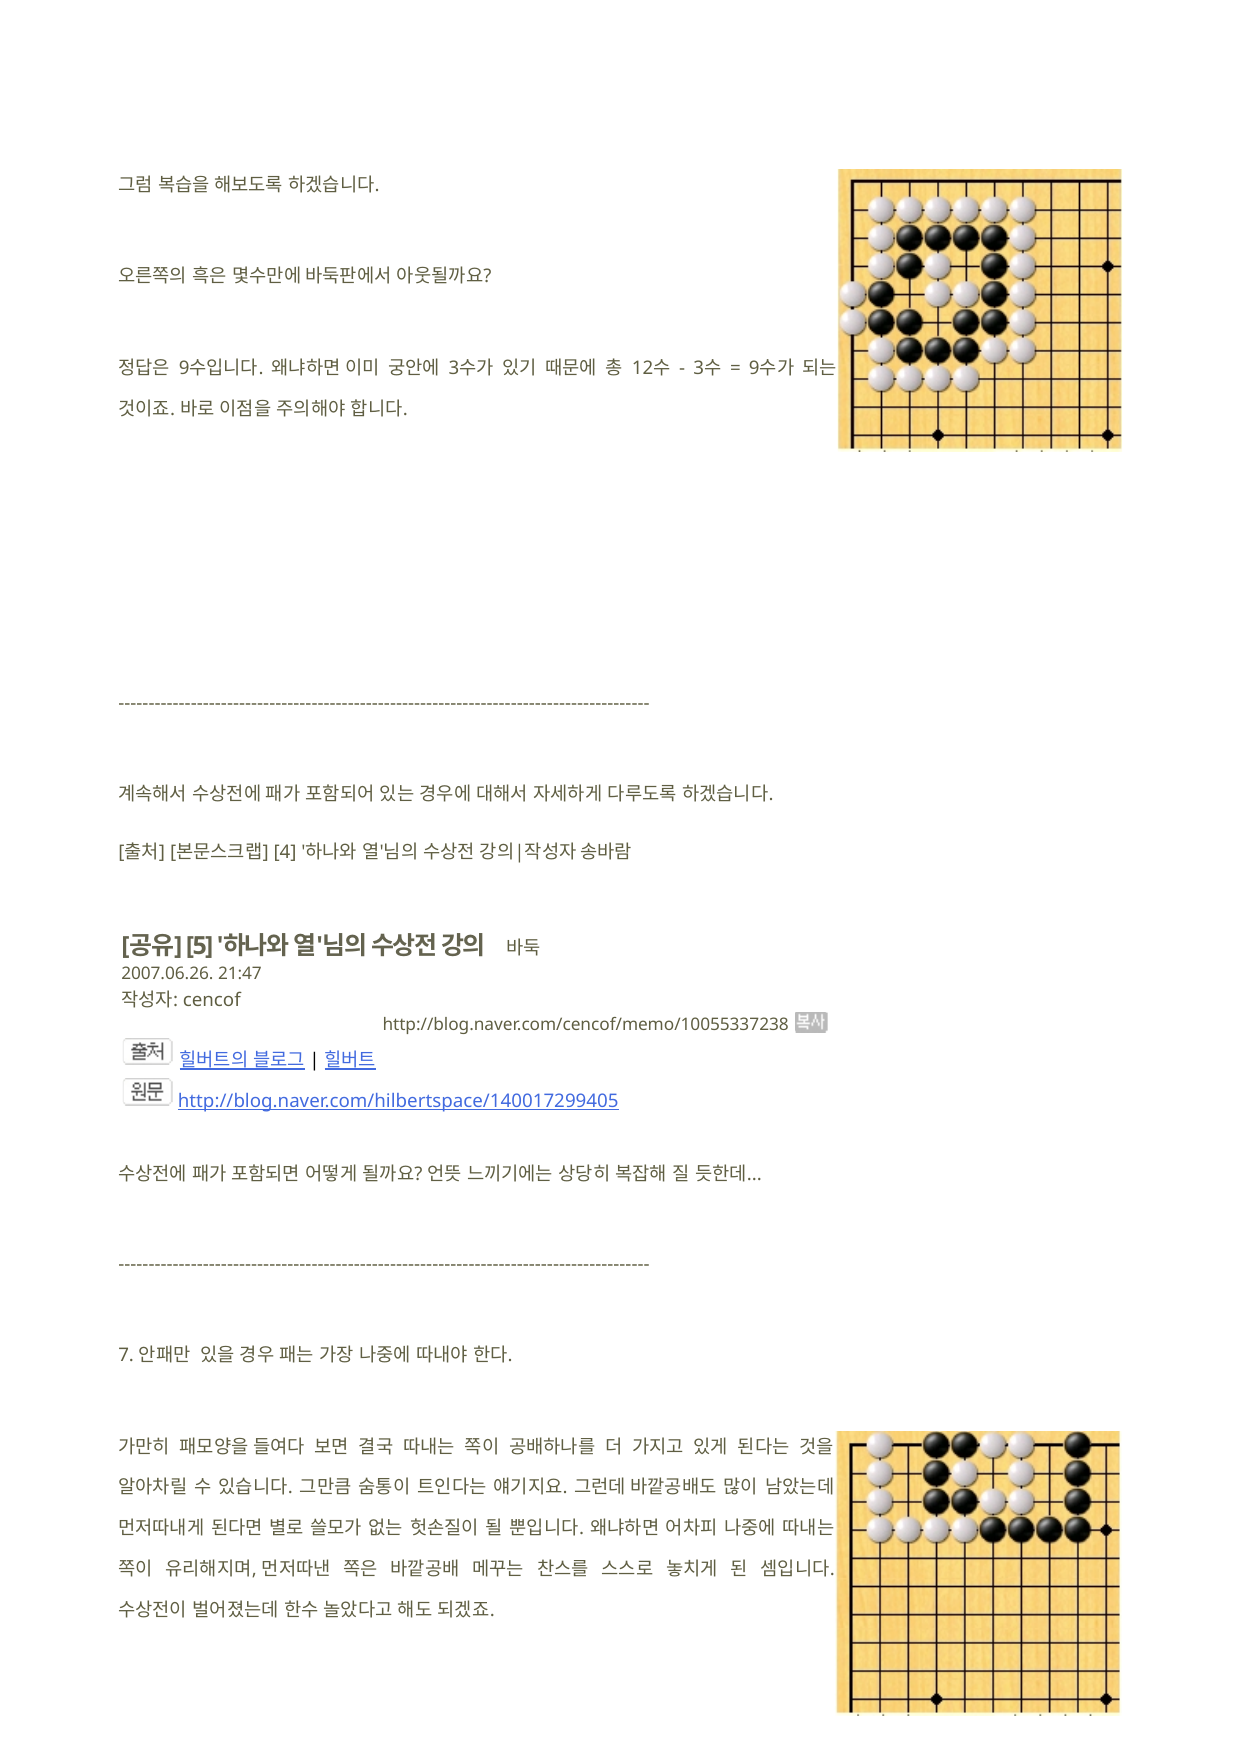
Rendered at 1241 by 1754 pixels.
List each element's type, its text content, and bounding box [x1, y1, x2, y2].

text 7. 안패만 있을 경우 패는 가장 나중에 따내야 한다. [118, 1339, 1122, 1367]
text 가만히 패모양을 들여다 보면 결국 따내는 쪽이 공배하나를 더 가지고 있게 된다는 것을 알아차릴 수 있습니다. 그만큼 숨통이 트인다는 얘기지요. 그런데 바깥공배도 많이 남았는데 먼저따내게 된다면 별로 쓸모가 없는 헛손질이 될 뿐입니다. 왜냐하면 어차피 나중에 따내는 쪽이 유리해지며, 먼저따낸 쪽은 바깥공배 메꾸는 찬스를 스스로 놓치게 된 셈입니다. 수상전이 벌어졌는데 한수 놀았다고 해도 되겠죠. [118, 1431, 834, 1621]
text ---------------------------------------------------------------------------------------- [118, 689, 1122, 715]
table_header [공유] [5] '하나와 열'님의 수상전 강의 바둑 2007.06.26. 21:47 작성자: cencof http://blog.naver.com/cencof/memo/10055337238 [118, 922, 831, 1038]
picture [834, 1431, 1123, 1716]
text [출처] [본문스크랩] [4] '하나와 열'님의 수상전 강의|작성자 송바람 [118, 837, 1122, 864]
text 수상전에 패가 포함되면 어떻게 될까요? 언뜻 느끼기에는 상당히 복잡해 질 듯한데... [118, 1158, 1122, 1186]
picture [837, 169, 1123, 452]
picture [122, 1038, 173, 1065]
text 오른쪽의 흑은 몇수만에 바둑판에서 아웃될까요? [118, 261, 837, 288]
picture [544, 951, 709, 955]
picture [795, 1012, 828, 1033]
picture [122, 1078, 173, 1106]
text ---------------------------------------------------------------------------------------- [118, 1250, 1122, 1276]
text 그럼 복습을 해보도록 하겠습니다. [118, 169, 837, 196]
text 정답은 9수입니다. 왜냐하면 이미 궁안에 3수가 있기 때문에 총 12수 - 3수 = 9수가 되는 것이죠. 바로 이점을 주의해야 합니다. [118, 353, 837, 421]
text 계속해서 수상전에 패가 포함되어 있는 경우에 대해서 자세하게 다루도록 하겠습니다. [118, 779, 1122, 806]
text 힐버트의 블로그 | 힐버트 http://blog.naver.com/hilbertspace/140017299405 [118, 1038, 1122, 1112]
